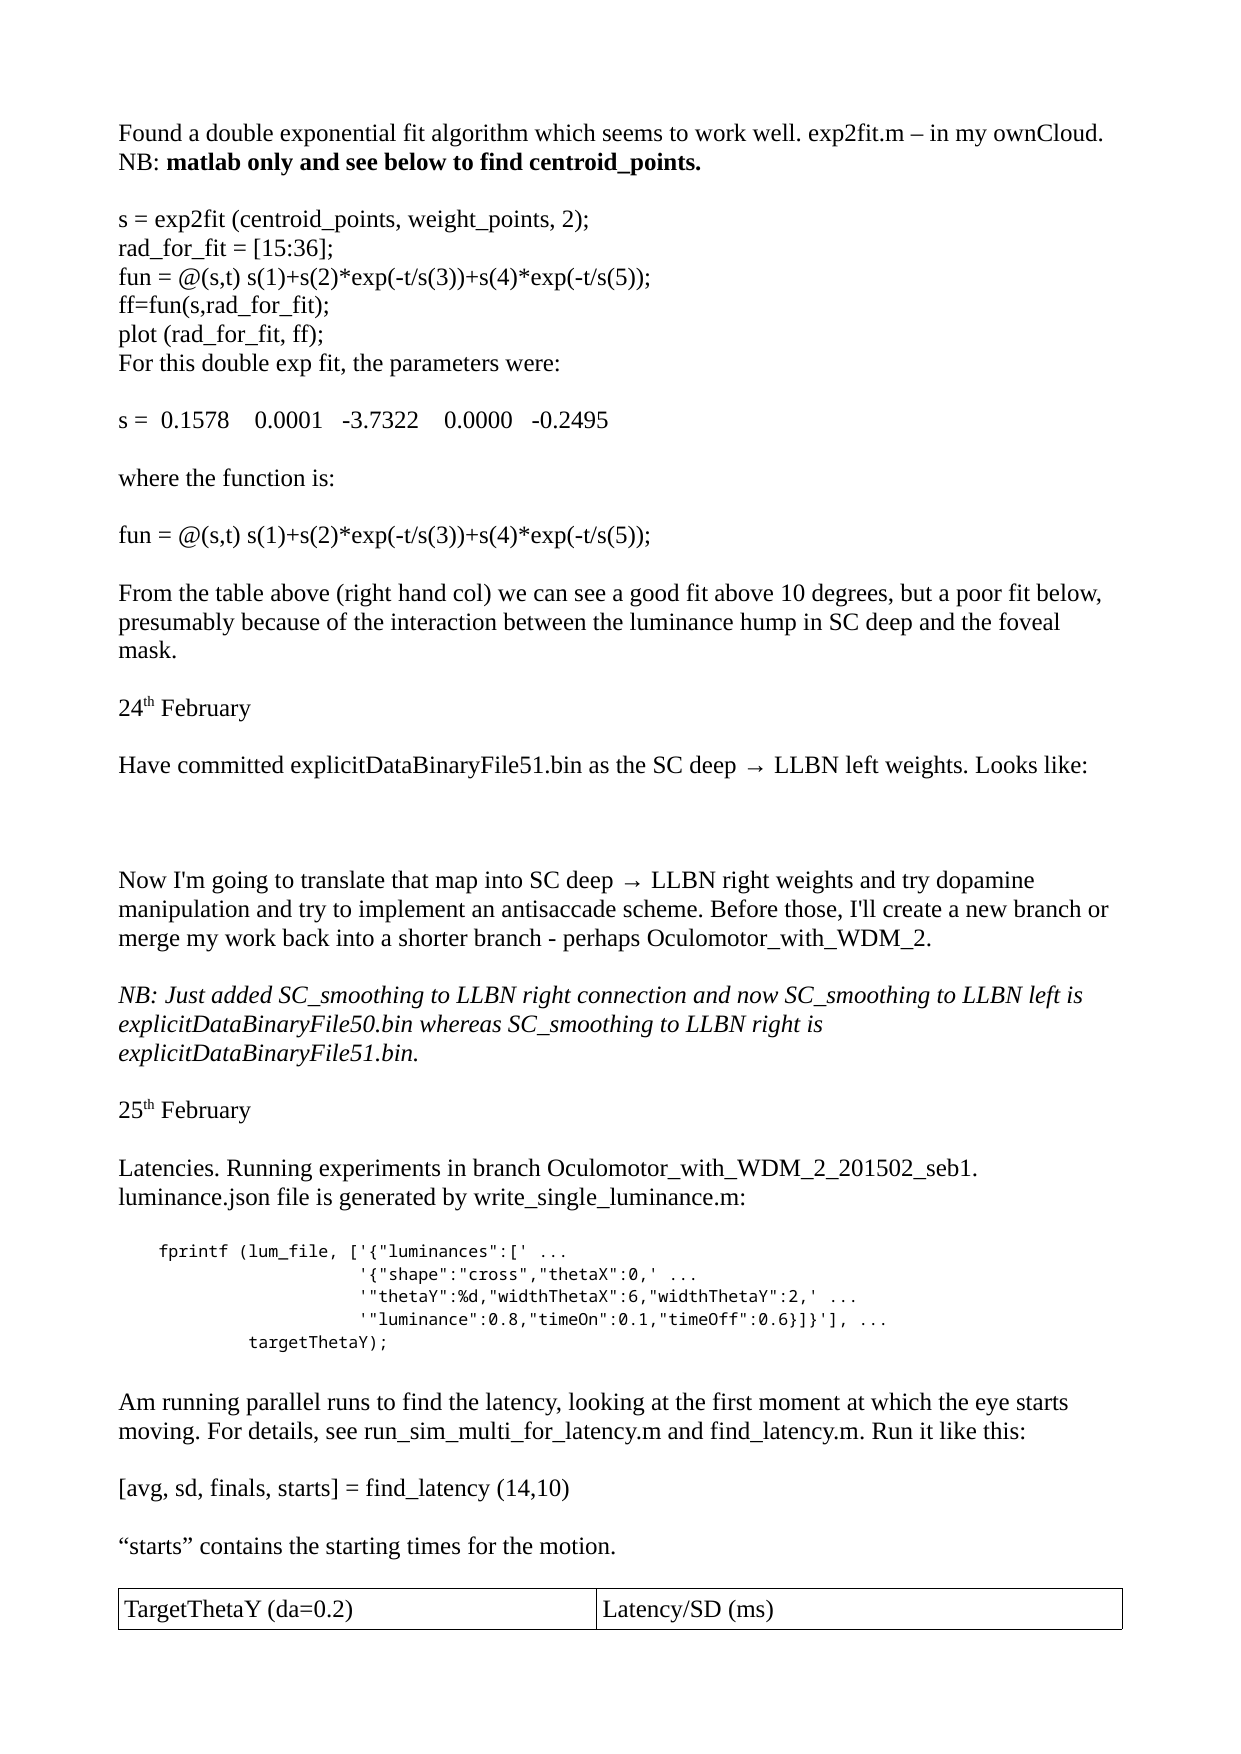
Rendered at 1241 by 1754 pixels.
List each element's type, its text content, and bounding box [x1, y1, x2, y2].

text s = exp2fit (centroid_points, weight_points, 2); [118, 204, 1122, 233]
text s = 0.1578 0.0001 -3.7322 0.0000 -0.2495 [118, 406, 1122, 434]
text Have committed explicitDataBinaryFile51.bin as the SC deep → LLBN left weights. Looks like: [118, 751, 1122, 779]
text '"luminance":0.8,"timeOn":0.1,"timeOff":0.6}]}'], ... [118, 1307, 1122, 1330]
text where the function is: [118, 463, 1122, 492]
text rad_for_fit = [15:36]; [118, 233, 1122, 262]
text Latencies. Running experiments in branch Oculomotor_with_WDM_2_201502_seb1. luminance.json file is generated by write_single_luminance.m: [118, 1153, 1122, 1211]
text '"thetaY":%d,"widthThetaX":6,"widthThetaY":2,' ... [118, 1285, 1122, 1307]
table_header TargetThetaY (da=0.2) [119, 1589, 596, 1628]
text For this double exp fit, the parameters were: [118, 348, 1122, 377]
text 25th February [118, 1096, 1122, 1124]
text 24th February [118, 693, 1122, 722]
text fun = @(s,t) s(1)+s(2)*exp(-t/s(3))+s(4)*exp(-t/s(5)); [118, 521, 1122, 549]
text '{"shape":"cross","thetaX":0,' ... [118, 1262, 1122, 1285]
text ff=fun(s,rad_for_fit); [118, 291, 1122, 319]
text “starts” contains the starting times for the motion. [118, 1531, 1122, 1559]
text NB: Just added SC_smoothing to LLBN right connection and now SC_smoothing to LLBN left is explicitDataBinaryFile50.bin whereas SC_smoothing to LLBN right is explicitDataBinaryFile51.bin. [118, 981, 1122, 1067]
text Am running parallel runs to find the latency, looking at the first moment at which the eye starts moving. For details, see run_sim_multi_for_latency.m and find_latency.m. Run it like this: [118, 1387, 1122, 1444]
text targetThetaY); [118, 1330, 1122, 1353]
text plot (rad_for_fit, ff); [118, 319, 1122, 348]
text From the table above (right hand col) we can see a good fit above 10 degrees, but a poor fit below, presumably because of the interaction between the luminance hump in SC deep and the foveal mask. [118, 578, 1122, 664]
text [avg, sd, finals, starts] = find_latency (14,10) [118, 1473, 1122, 1502]
text fprintf (lum_file, ['{"luminances":[' ... [118, 1239, 1122, 1262]
text fun = @(s,t) s(1)+s(2)*exp(-t/s(3))+s(4)*exp(-t/s(5)); [118, 262, 1122, 291]
table_header Latency/SD (ms) [597, 1589, 1122, 1628]
text Now I'm going to translate that map into SC deep → LLBN right weights and try dopamine manipulation and try to implement an antisaccade scheme. Before those, I'll create a new branch or merge my work back into a shorter branch - perhaps Oculomotor_with_WDM_2. [118, 866, 1122, 952]
text Found a double exponential fit algorithm which seems to work well. exp2fit.m – in my ownCloud. NB: matlab only and see below to find centroid_points. [118, 118, 1122, 176]
